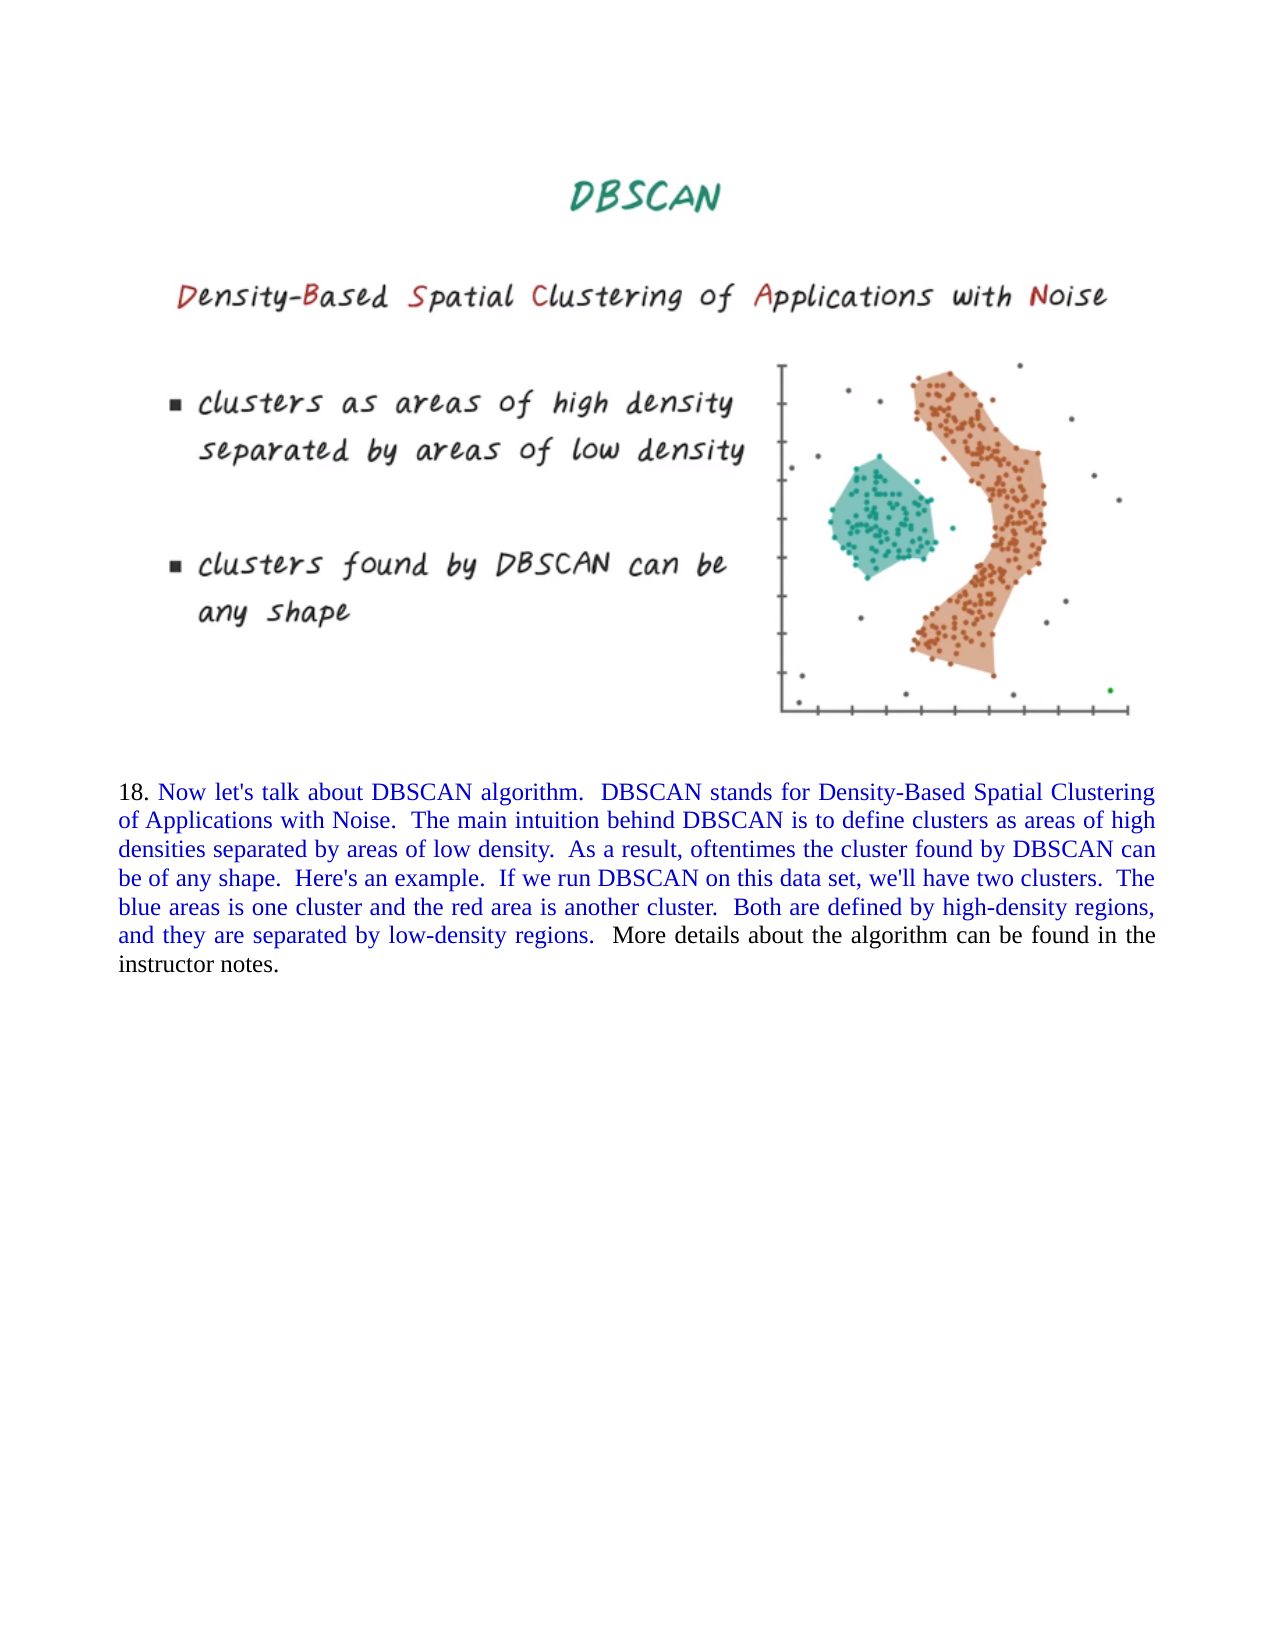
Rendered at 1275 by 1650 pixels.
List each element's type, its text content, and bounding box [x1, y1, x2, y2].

picture [118, 175, 1157, 748]
text 18. Now let's talk about DBSCAN algorithm. DBSCAN stands for Density-Based Spatial Clustering of Applications with Noise. The main intuition behind DBSCAN is to define clusters as areas of high densities separated by areas of low density. As a result, oftentimes the cluster found by DBSCAN can be of any shape. Here's an example. If we run DBSCAN on this data set, we'll have two clusters. The blue areas is one cluster and the red area is another cluster. Both are defined by high-density regions, and they are separated by low-density regions. More details about the algorithm can be found in the instructor notes. [118, 777, 1157, 978]
